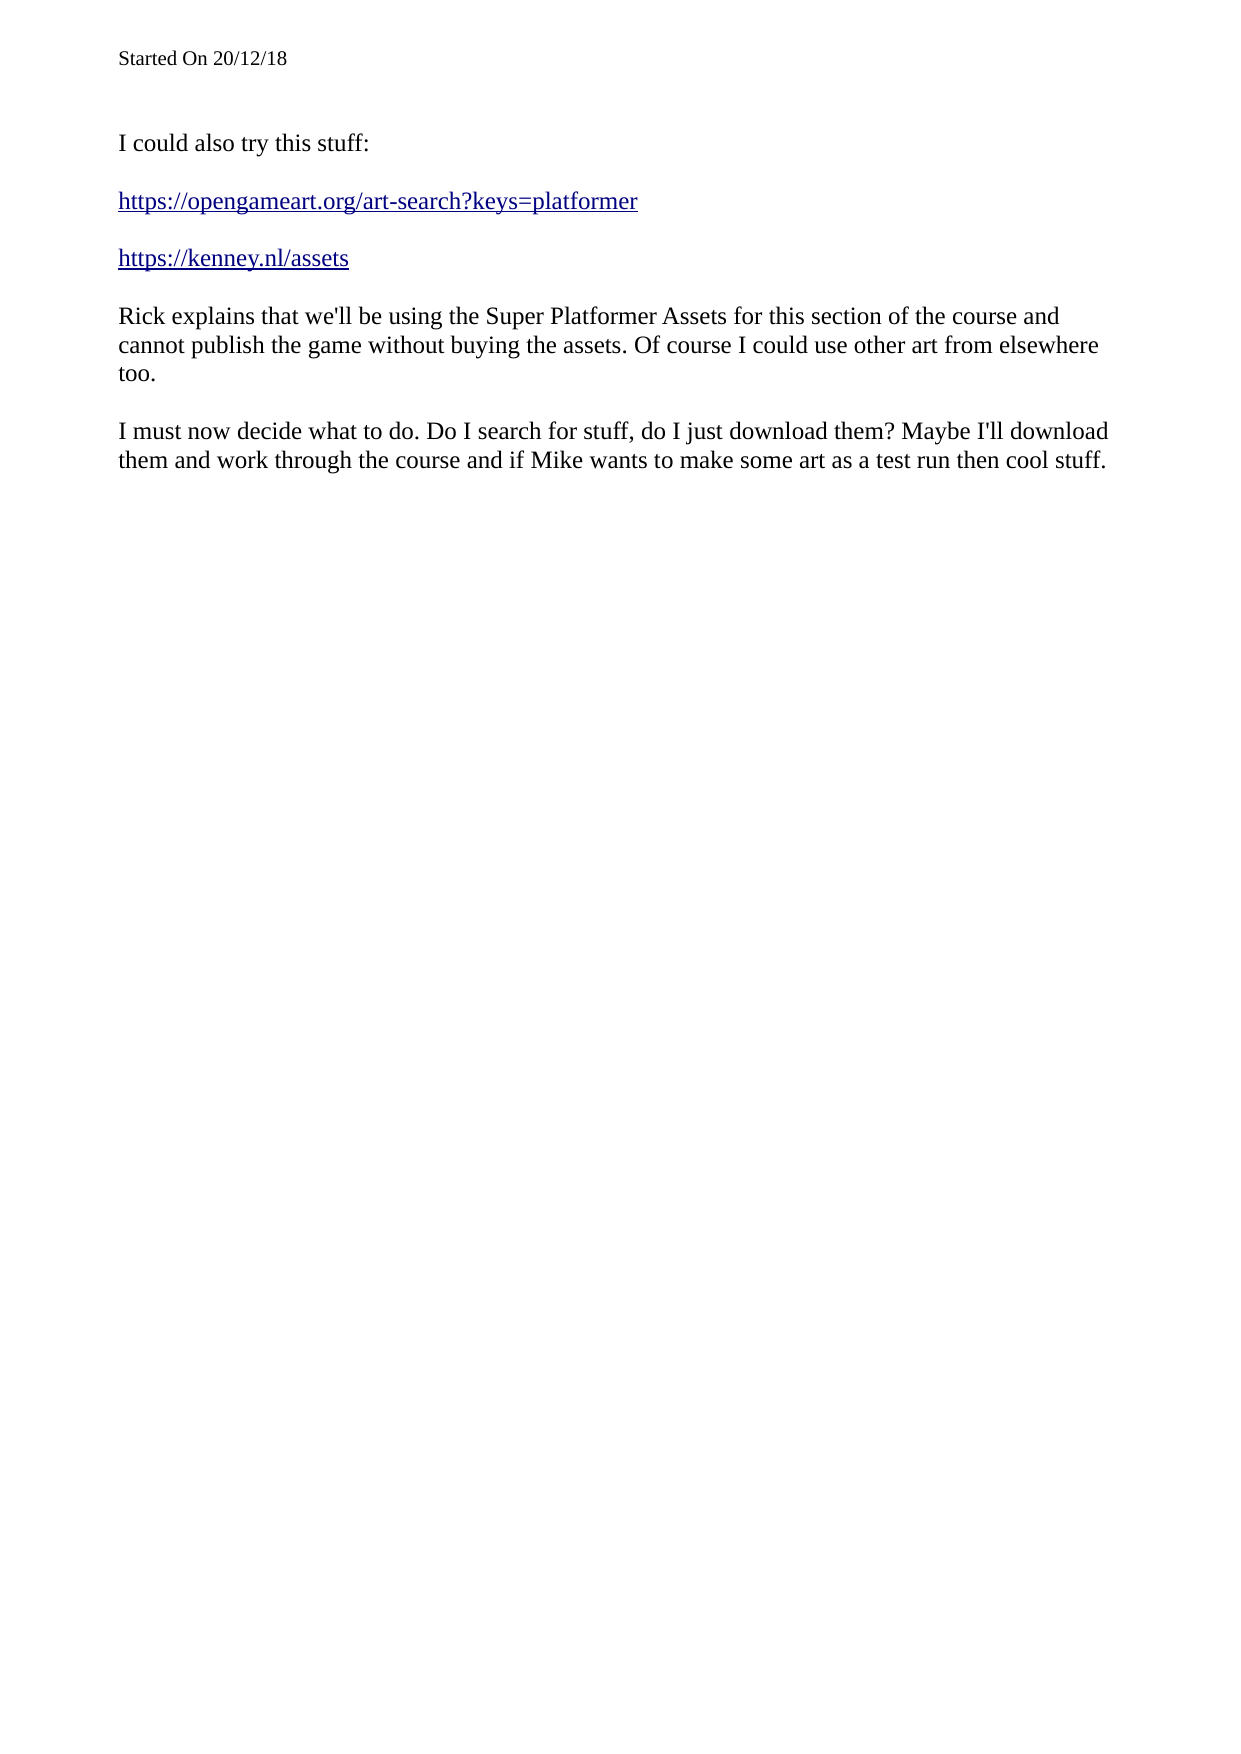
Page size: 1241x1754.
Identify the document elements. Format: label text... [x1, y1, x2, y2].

text https://kenney.nl/assets [118, 243, 1122, 272]
text I must now decide what to do. Do I search for stuff, do I just download them? Maybe I'll download them and work through the course and if Mike wants to make some art as a test run then cool stuff. [118, 416, 1122, 473]
text Rick explains that we'll be using the Super Platformer Assets for this section of the course and cannot publish the game without buying the assets. Of course I could use other art from elsewhere too. [118, 301, 1122, 387]
text https://opengameart.org/art-search?keys=platformer [118, 186, 1122, 215]
text I could also try this stuff: [118, 128, 1122, 157]
